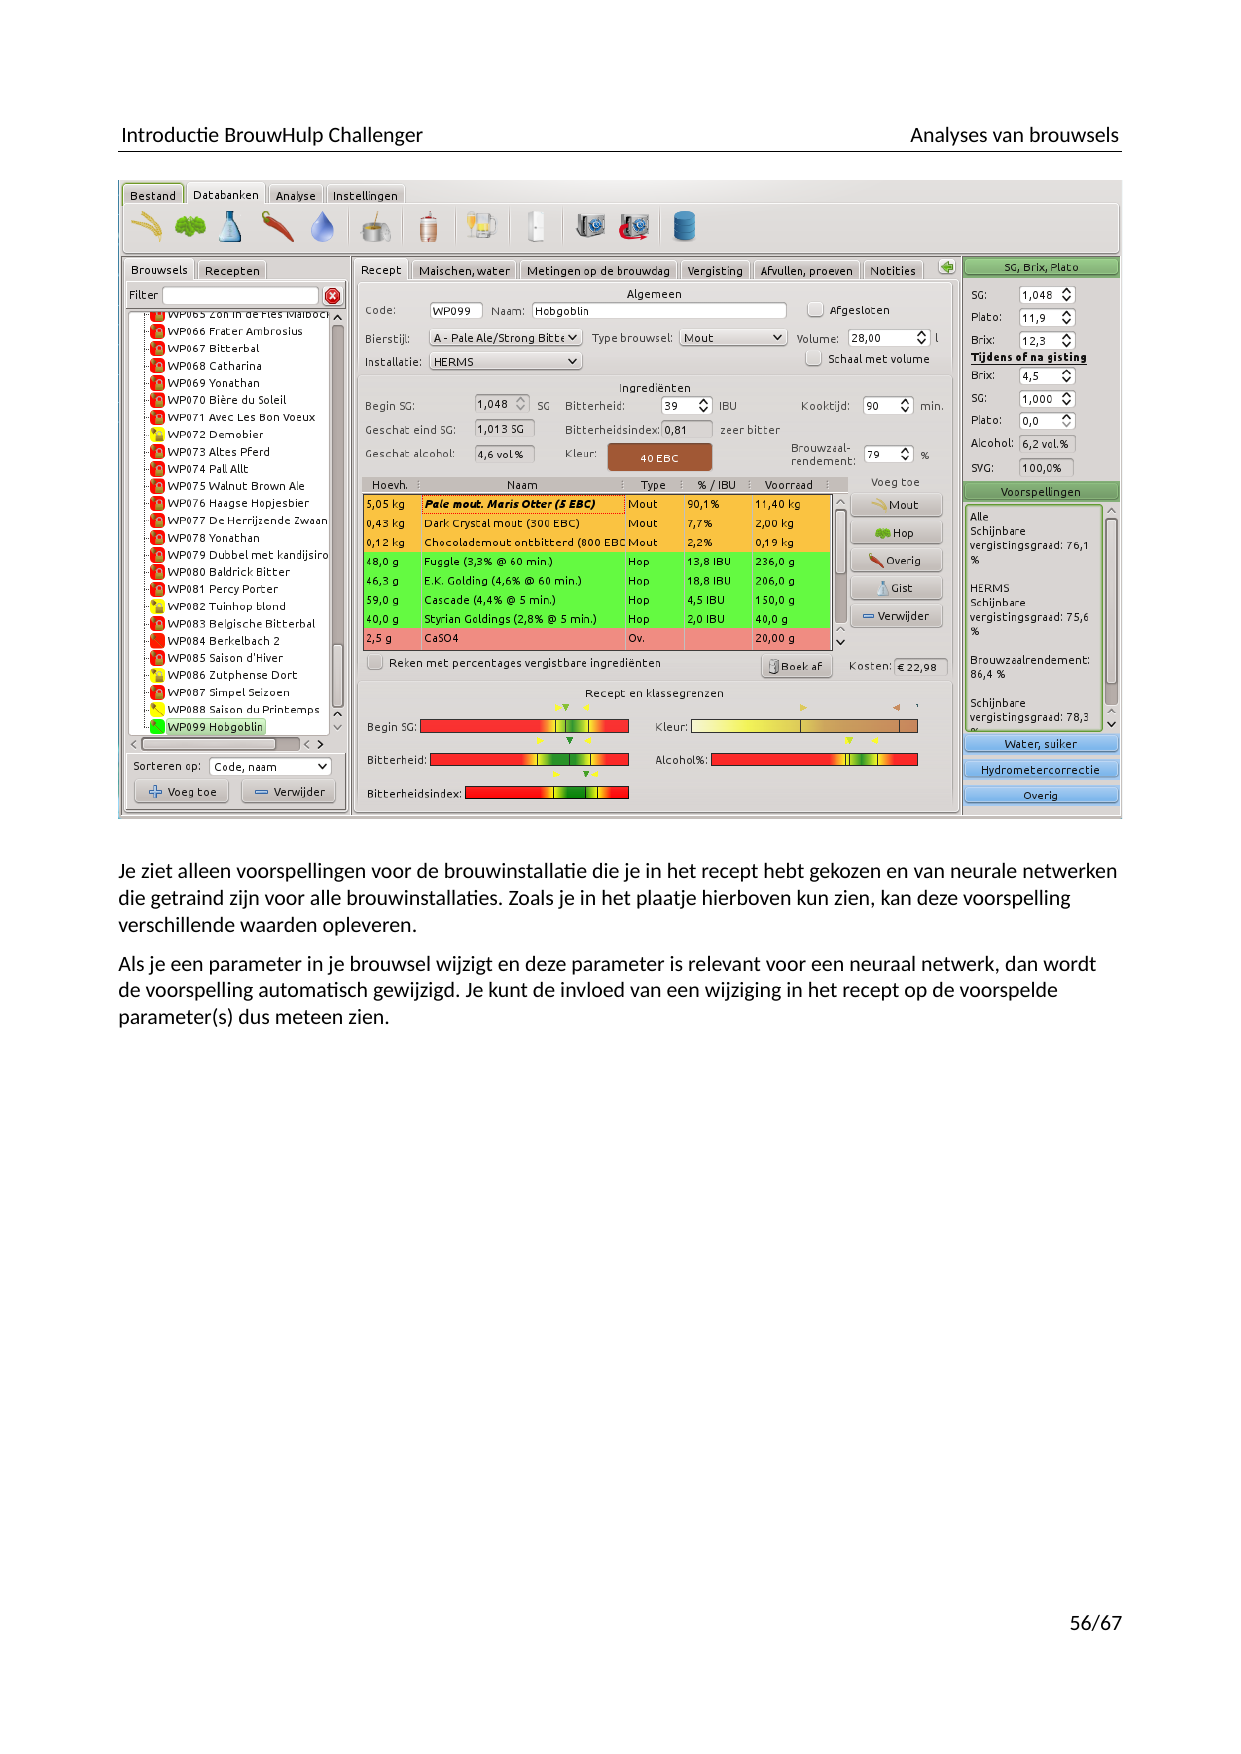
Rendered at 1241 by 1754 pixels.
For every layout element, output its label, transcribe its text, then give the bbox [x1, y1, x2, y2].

picture [118, 180, 1123, 819]
text Als je een parameter in je brouwsel wijzigt en deze parameter is relevant voor een neuraal netwerk, dan wordt de voorspelling automatisch gewijzigd. Je kunt de invloed van een wijziging in het recept op de voorspelde parameter(s) dus meteen zien. [118, 950, 1122, 1030]
text Je ziet alleen voorspellingen voor de brouwinstallatie die je in het recept hebt gekozen en van neurale netwerken die getraind zijn voor alle brouwinstallaties. Zoals je in het plaatje hierboven kun zien, kan deze voorspelling verschillende waarden opleveren. [118, 857, 1122, 937]
